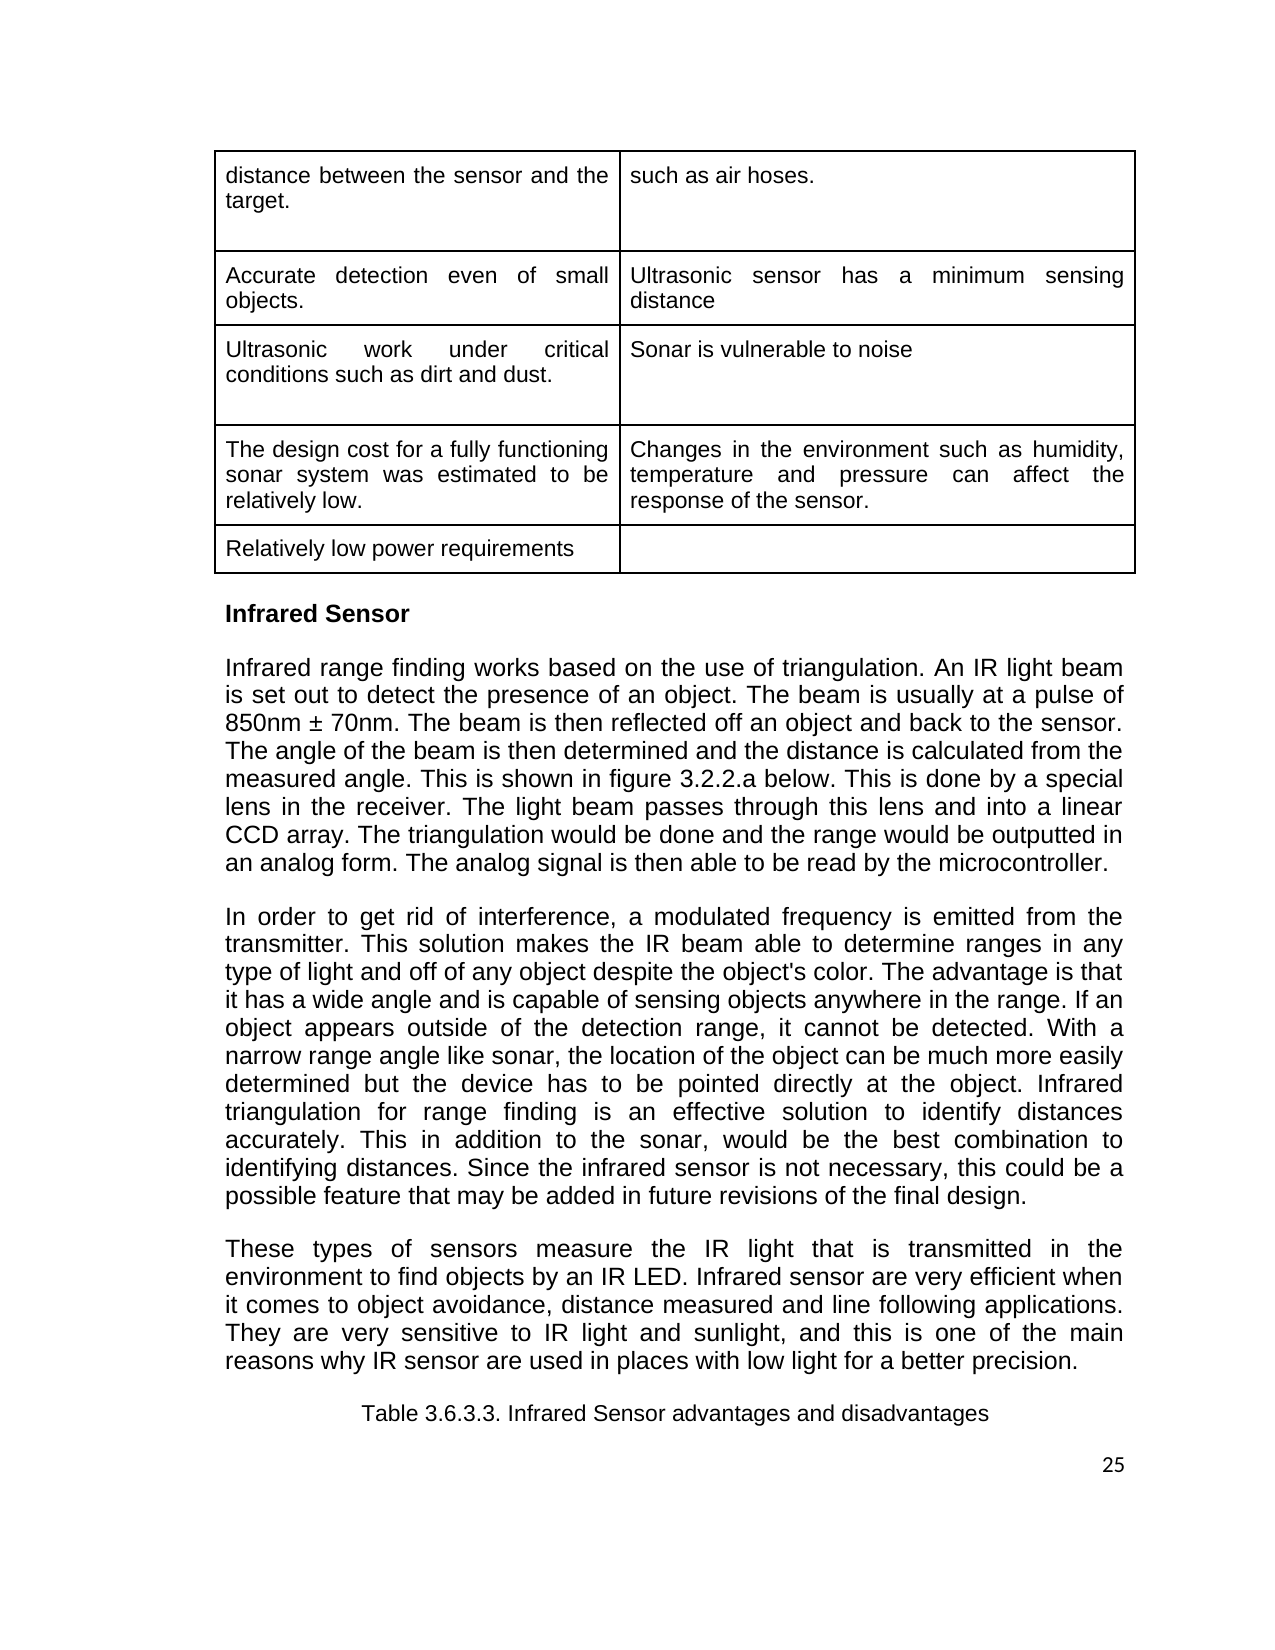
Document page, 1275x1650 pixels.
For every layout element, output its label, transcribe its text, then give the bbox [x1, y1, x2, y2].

table_cell Ultrasonic work under critical conditions such as dirt and dust. [216, 326, 619, 424]
table_cell [621, 526, 1134, 572]
text In order to get rid of interference, a modulated frequency is emitted from the transmitter. This solution makes the IR beam able to determine ranges in any type of light and off of any object despite the object's color. The advantage is that it has a wide angle and is capable of sensing objects anywhere in the range. If an object appears outside of the detection range, it cannot be detected. With a narrow range angle like sonar, the location of the object can be much more easily determined but the device has to be pointed directly at the object. Infrared triangulation for range finding is an effective solution to identify distances accurately. This in addition to the sonar, would be the best combination to identifying distances. Since the infrared sensor is not necessary, this could be a possible feature that may be added in future revisions of the final design. [225, 902, 1125, 1209]
text Infrared Sensor [225, 600, 1125, 628]
table_cell The design cost for a fully functioning sonar system was estimated to be relatively low. [216, 426, 619, 523]
text These types of sensors measure the IR light that is transmitted in the environment to find objects by an IR LED. Infrared sensor are very efficient when it comes to object avoidance, distance measured and line following applications. They are very sensitive to IR light and sunlight, and this is one of the main reasons why IR sensor are used in places with low light for a better precision. [225, 1235, 1125, 1374]
table_cell Relatively low power requirements [216, 526, 619, 572]
table_cell distance between the sensor and the target. [216, 152, 619, 250]
table_cell Changes in the environment such as humidity, temperature and pressure can affect the response of the sensor. [621, 426, 1134, 523]
table_cell Accurate detection even of small objects. [216, 252, 619, 324]
table_cell Ultrasonic sensor has a minimum sensing distance [621, 252, 1134, 324]
table_cell such as air hoses. [621, 152, 1134, 250]
text Infrared range finding works based on the use of triangulation. An IR light beam is set out to detect the presence of an object. The beam is usually at a pulse of 850nm ± 70nm. The beam is then reflected off an object and back to the sensor. The angle of the beam is then determined and the distance is calculated from the measured angle. This is shown in figure 3.2.2.a below. This is done by a special lens in the receiver. The light beam passes through this lens and into a linear CCD array. The triangulation would be done and the range would be outputted in an analog form. The analog signal is then able to be read by the microcontroller. [225, 653, 1125, 877]
text Table 3.6.3.3. Infrared Sensor advantages and disadvantages [225, 1400, 1125, 1426]
table_cell Sonar is vulnerable to noise [621, 326, 1134, 424]
